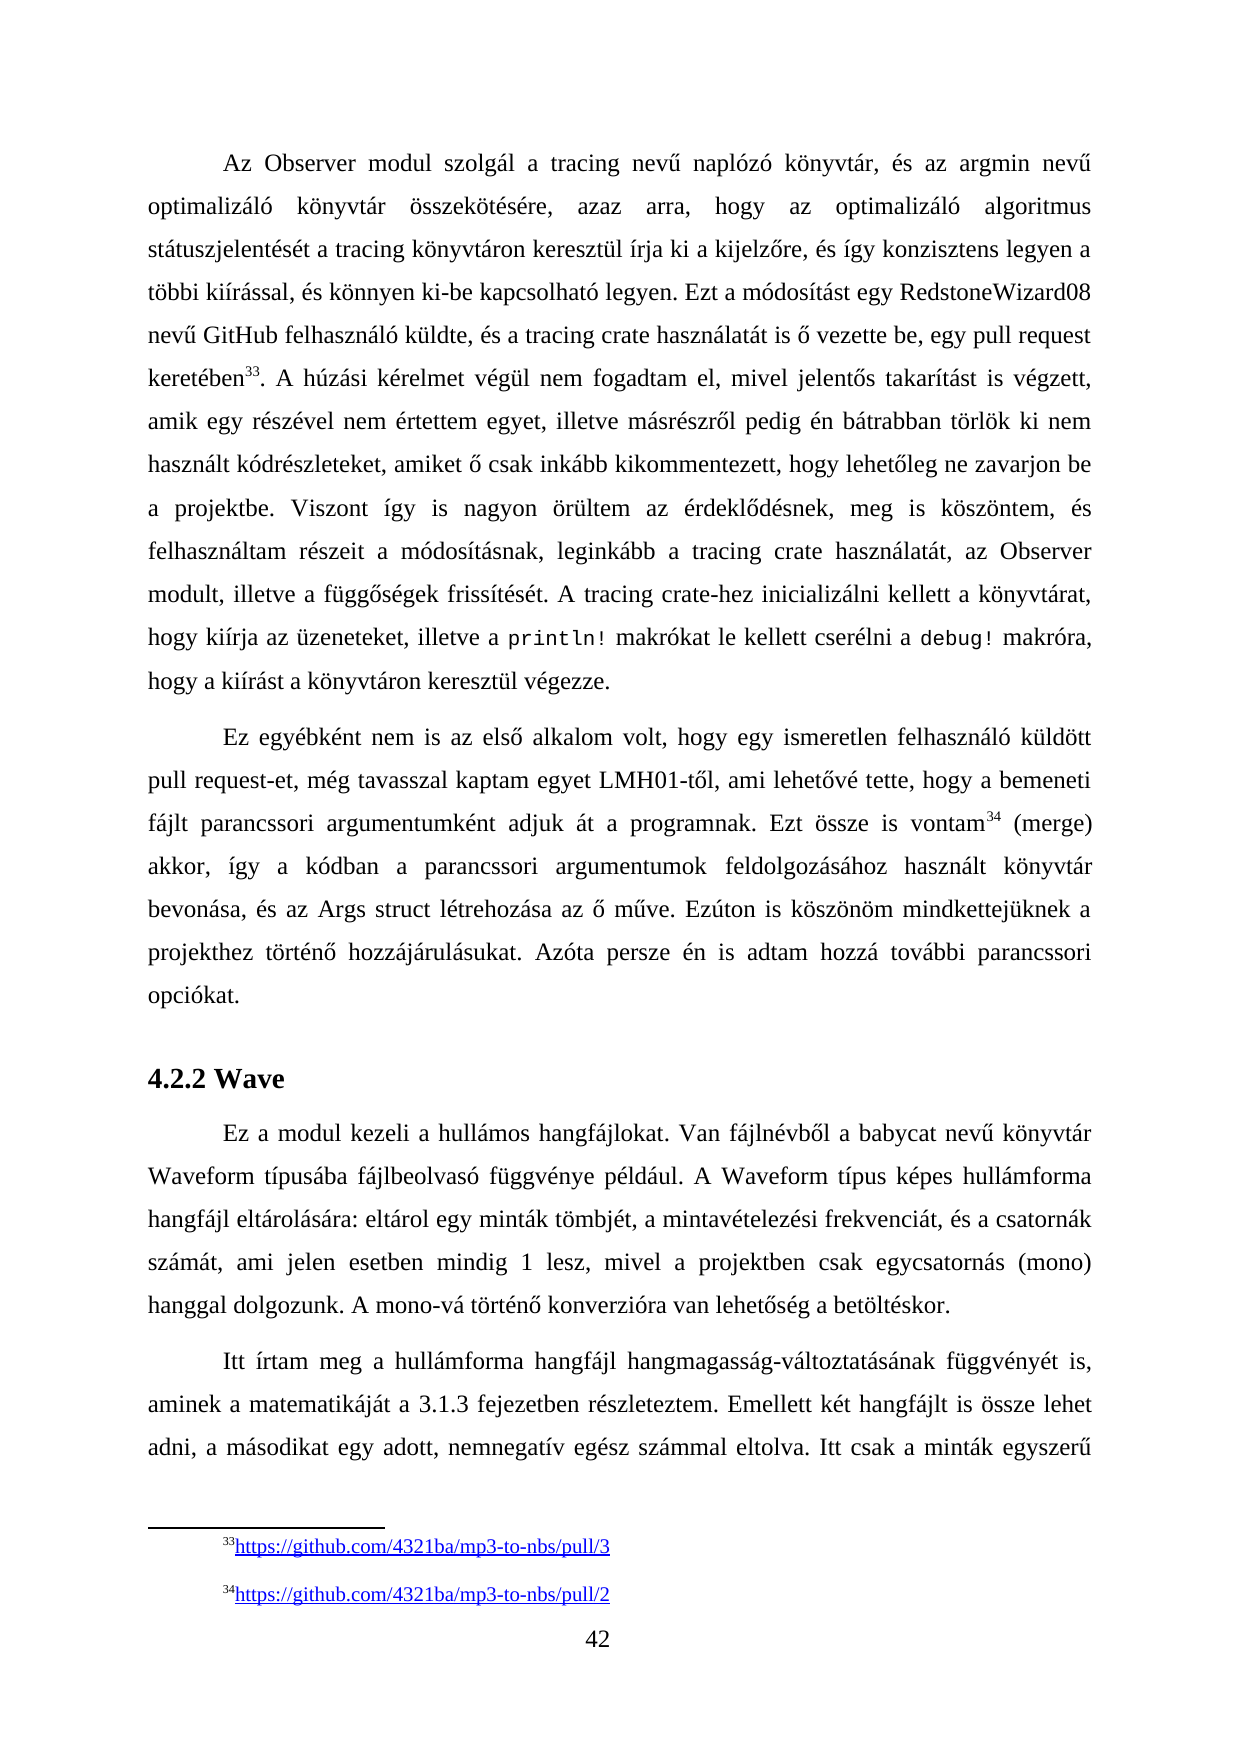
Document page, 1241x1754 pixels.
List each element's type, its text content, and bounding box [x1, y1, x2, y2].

text Itt írtam meg a hullámforma hangfájl hangmagasság-változtatásának függvényét is, aminek a matematikáját a 3.1.3 fejezetben részleteztem. Emellett két hangfájlt is össze lehet adni, a másodikat egy adott, nemnegatív egész számmal eltolva. Itt csak a minták egyszerű [148, 1346, 1092, 1461]
subtitle Wave [148, 1061, 1092, 1094]
text Az Observer modul szolgál a tracing nevű naplózó könyvtár, és az argmin nevű optimalizáló könyvtár összekötésére, azaz arra, hogy az optimalizáló algoritmus státuszjelentését a tracing könyvtáron keresztül írja ki a kijelzőre, és így konzisztens legyen a többi kiírással, és könnyen ki-be kapcsolható legyen. Ezt a módosítást egy RedstoneWizard08 nevű GitHub felhasználó küldte, és a tracing crate használatát is ő vezette be, egy pull request keretében. A húzási kérelmet végül nem fogadtam el, mivel jelentős takarítást is végzett, amik egy részével nem értettem egyet, illetve másrészről pedig én bátrabban törlök ki nem használt kódrészleteket, amiket ő csak inkább kikommentezett, hogy lehetőleg ne zavarjon be a projektbe. Viszont így is nagyon örültem az érdeklődésnek, meg is köszöntem, és felhasználtam részeit a módosításnak, leginkább a tracing crate használatát, az Observer modult, illetve a függőségek frissítését. A tracing crate-hez inicializálni kellett a könyvtárat, hogy kiírja az üzeneteket, illetve a println! makrókat le kellett cserélni a debug! makróra, hogy a kiírást a könyvtáron keresztül végezze. [148, 148, 1092, 695]
text Ez egyébként nem is az első alkalom volt, hogy egy ismeretlen felhasználó küldött pull request-et, még tavasszal kaptam egyet LMH01-től, ami lehetővé tette, hogy a bemeneti fájlt parancssori argumentumként adjuk át a programnak. Ezt össze is vontam (merge) akkor, így a kódban a parancssori argumentumok feldolgozásához használt könyvtár bevonása, és az Args struct létrehozása az ő műve. Ezúton is köszönöm mindkettejüknek a projekthez történő hozzájárulásukat. Azóta persze én is adtam hozzá további parancssori opciókat. [148, 722, 1092, 1009]
text Ez a modul kezeli a hullámos hangfájlokat. Van fájlnévből a babycat nevű könyvtár Waveform típusába fájlbeolvasó függvénye például. A Waveform típus képes hullámforma hangfájl eltárolására: eltárol egy minták tömbjét, a mintavételezési frekvenciát, és a csatornák számát, ami jelen esetben mindig 1 lesz, mivel a projektben csak egycsatornás (mono) hanggal dolgozunk. A mono-vá történő konverzióra van lehetőség a betöltéskor. [148, 1118, 1092, 1319]
text https://github.com/4321ba/mp3-to-nbs/pull/2 [148, 1582, 1092, 1606]
text https://github.com/4321ba/mp3-to-nbs/pull/3 [148, 1534, 1092, 1558]
